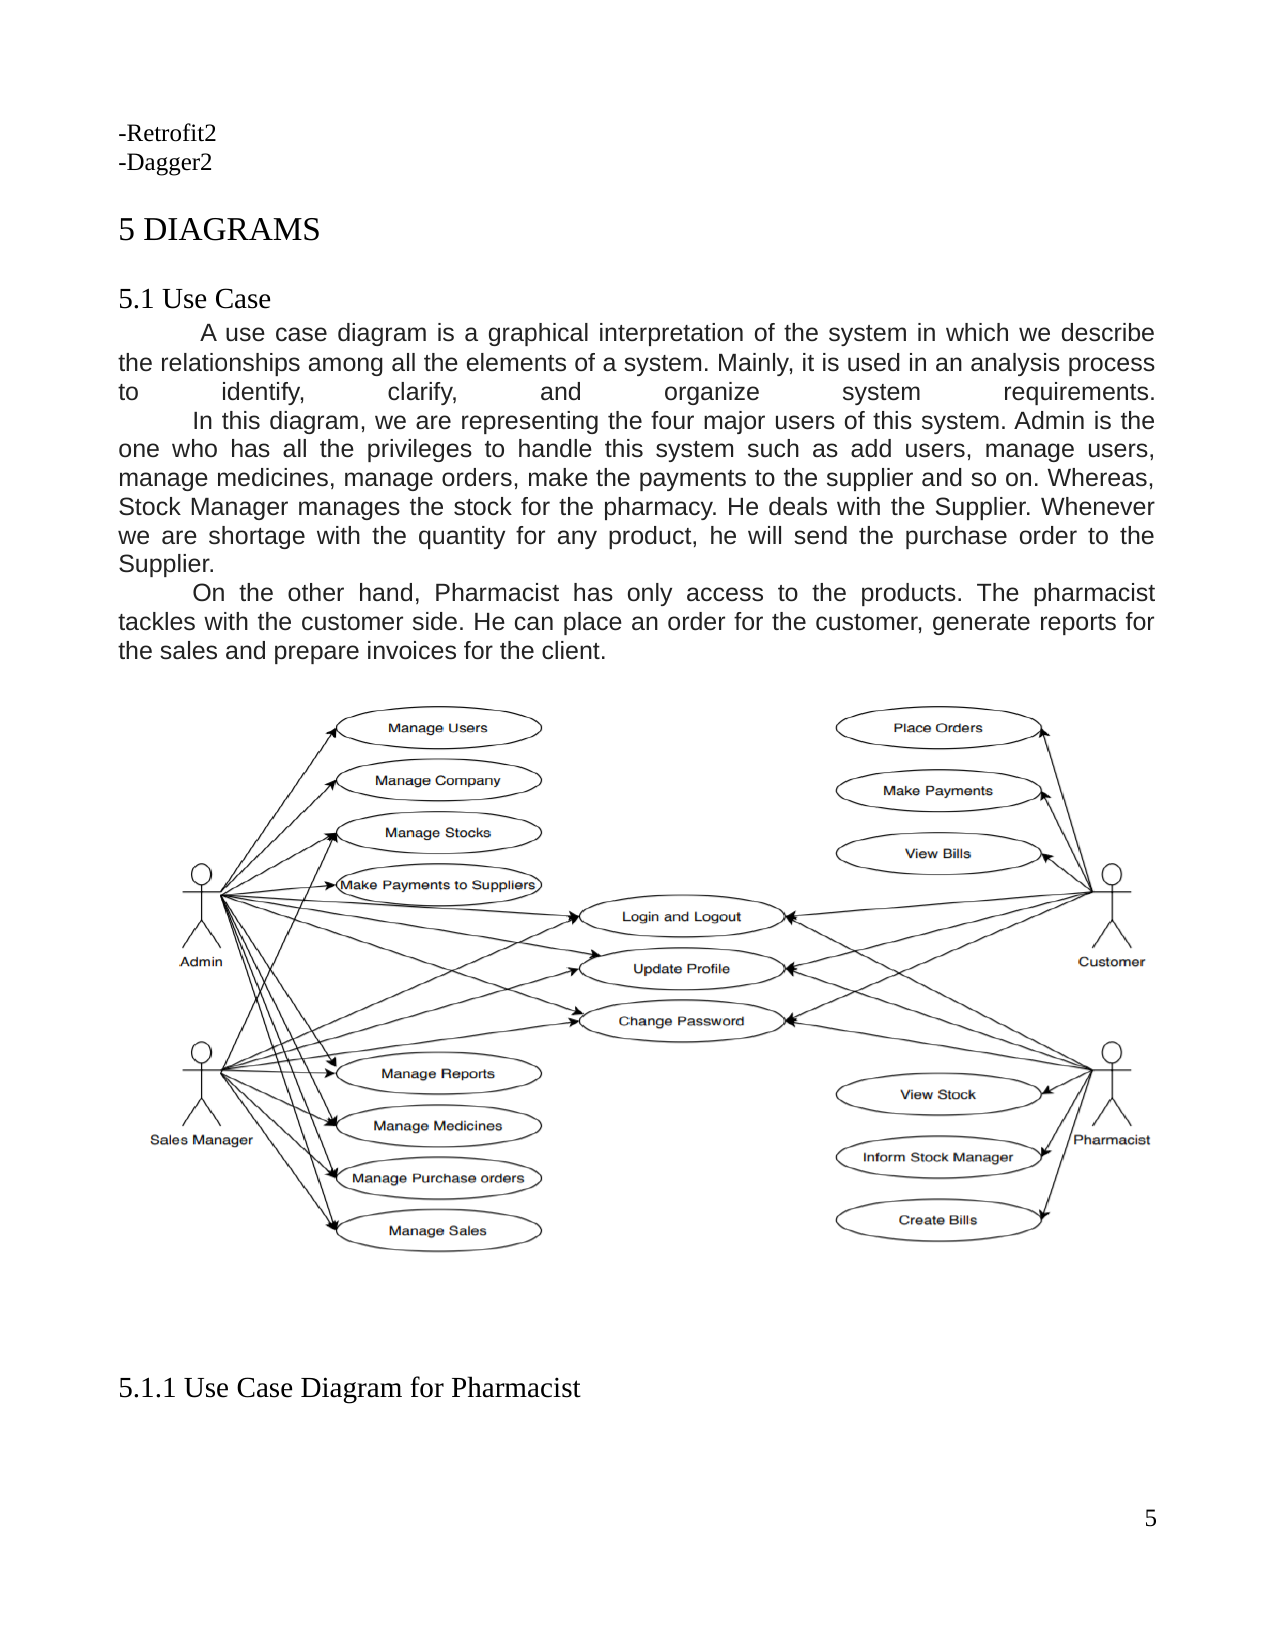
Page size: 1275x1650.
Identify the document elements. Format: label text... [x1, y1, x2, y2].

text -Retrofit2 [118, 118, 1157, 147]
text 5 DIAGRAMS [118, 209, 1157, 247]
text 5.1 Use Case [118, 281, 1157, 314]
text -Dagger2 [118, 147, 1157, 176]
text A use case diagram is a graphical interpretation of the system in which we describe the relationships among all the elements of a system. Mainly, it is used in an analysis process to identify, clarify, and organize system requirements. In this diagram, we are representing the four major users of this system. Admin is the one who has all the privileges to handle this system such as add users, manage users, manage medicines, manage orders, make the payments to the supplier and so on. Whereas, Stock Manager manages the stock for the pharmacy. He deals with the Supplier. Whenever we are shortage with the quantity for any product, he will send the purchase order to the Supplier. On the other hand, Pharmacist has only access to the products. The pharmacist tackles with the customer side. He can place an order for the customer, generate reports for the sales and prepare invoices for the client. [118, 314, 1157, 664]
picture [118, 698, 1157, 1270]
text 5.1.1 Use Case Diagram for Pharmacist [118, 1371, 1157, 1404]
